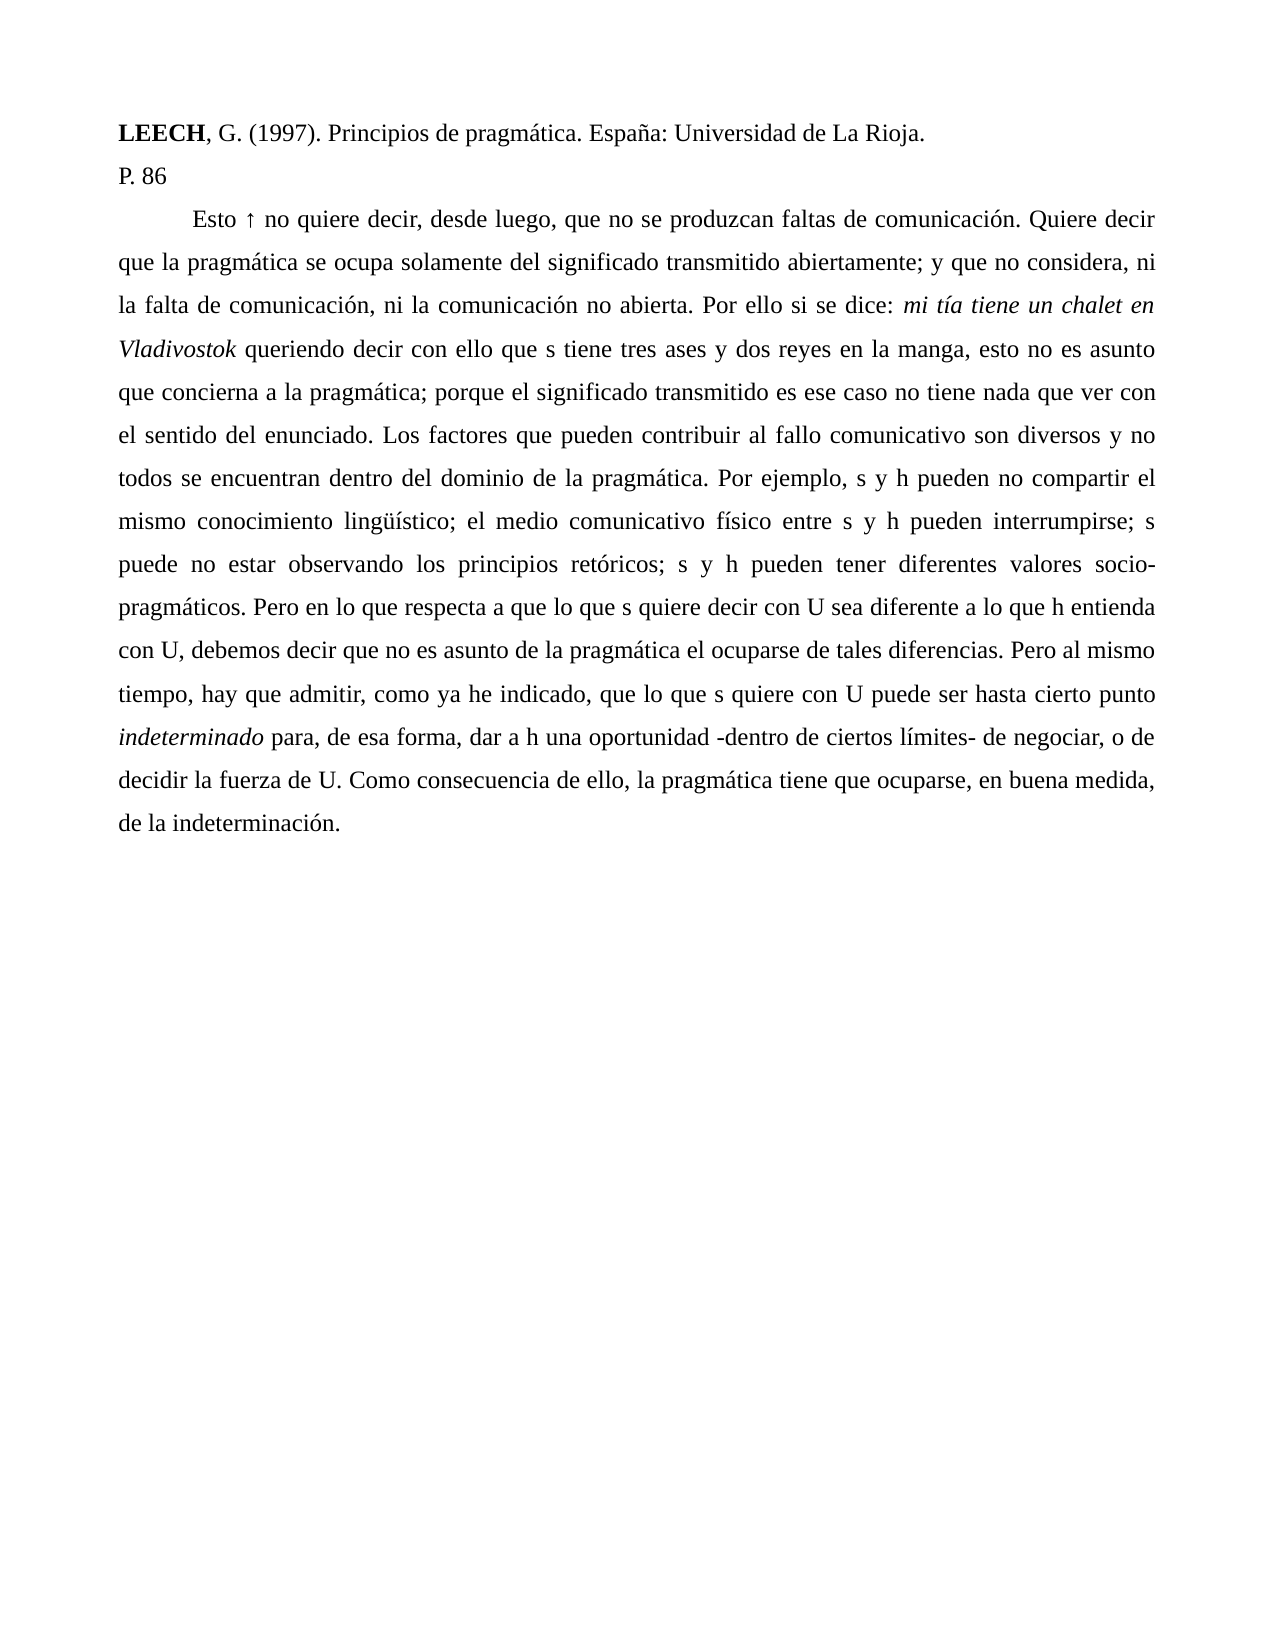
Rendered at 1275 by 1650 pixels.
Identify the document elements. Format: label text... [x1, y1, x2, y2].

text Esto ↑ no quiere decir, desde luego, que no se produzcan faltas de comunicación. Quiere decir que la pragmática se ocupa solamente del significado transmitido abiertamente; y que no considera, ni la falta de comunicación, ni la comunicación no abierta. Por ello si se dice: mi tía tiene un chalet en Vladivostok queriendo decir con ello que s tiene tres ases y dos reyes en la manga, esto no es asunto que concierna a la pragmática; porque el significado transmitido es ese caso no tiene nada que ver con el sentido del enunciado. Los factores que pueden contribuir al fallo comunicativo son diversos y no todos se encuentran dentro del dominio de la pragmática. Por ejemplo, s y h pueden no compartir el mismo conocimiento lingüístico; el medio comunicativo físico entre s y h pueden interrumpirse; s puede no estar observando los principios retóricos; s y h pueden tener diferentes valores socio-pragmáticos. Pero en lo que respecta a que lo que s quiere decir con U sea diferente a lo que h entienda con U, debemos decir que no es asunto de la pragmática el ocuparse de tales diferencias. Pero al mismo tiempo, hay que admitir, como ya he indicado, que lo que s quiere con U puede ser hasta cierto punto indeterminado para, de esa forma, dar a h una oportunidad -dentro de ciertos límites- de negociar, o de decidir la fuerza de U. Como consecuencia de ello, la pragmática tiene que ocuparse, en buena medida, de la indeterminación. [118, 204, 1157, 837]
text LEECH, G. (1997). Principios de pragmática. España: Universidad de La Rioja. [118, 118, 1157, 147]
text P. 86 [118, 161, 1157, 190]
